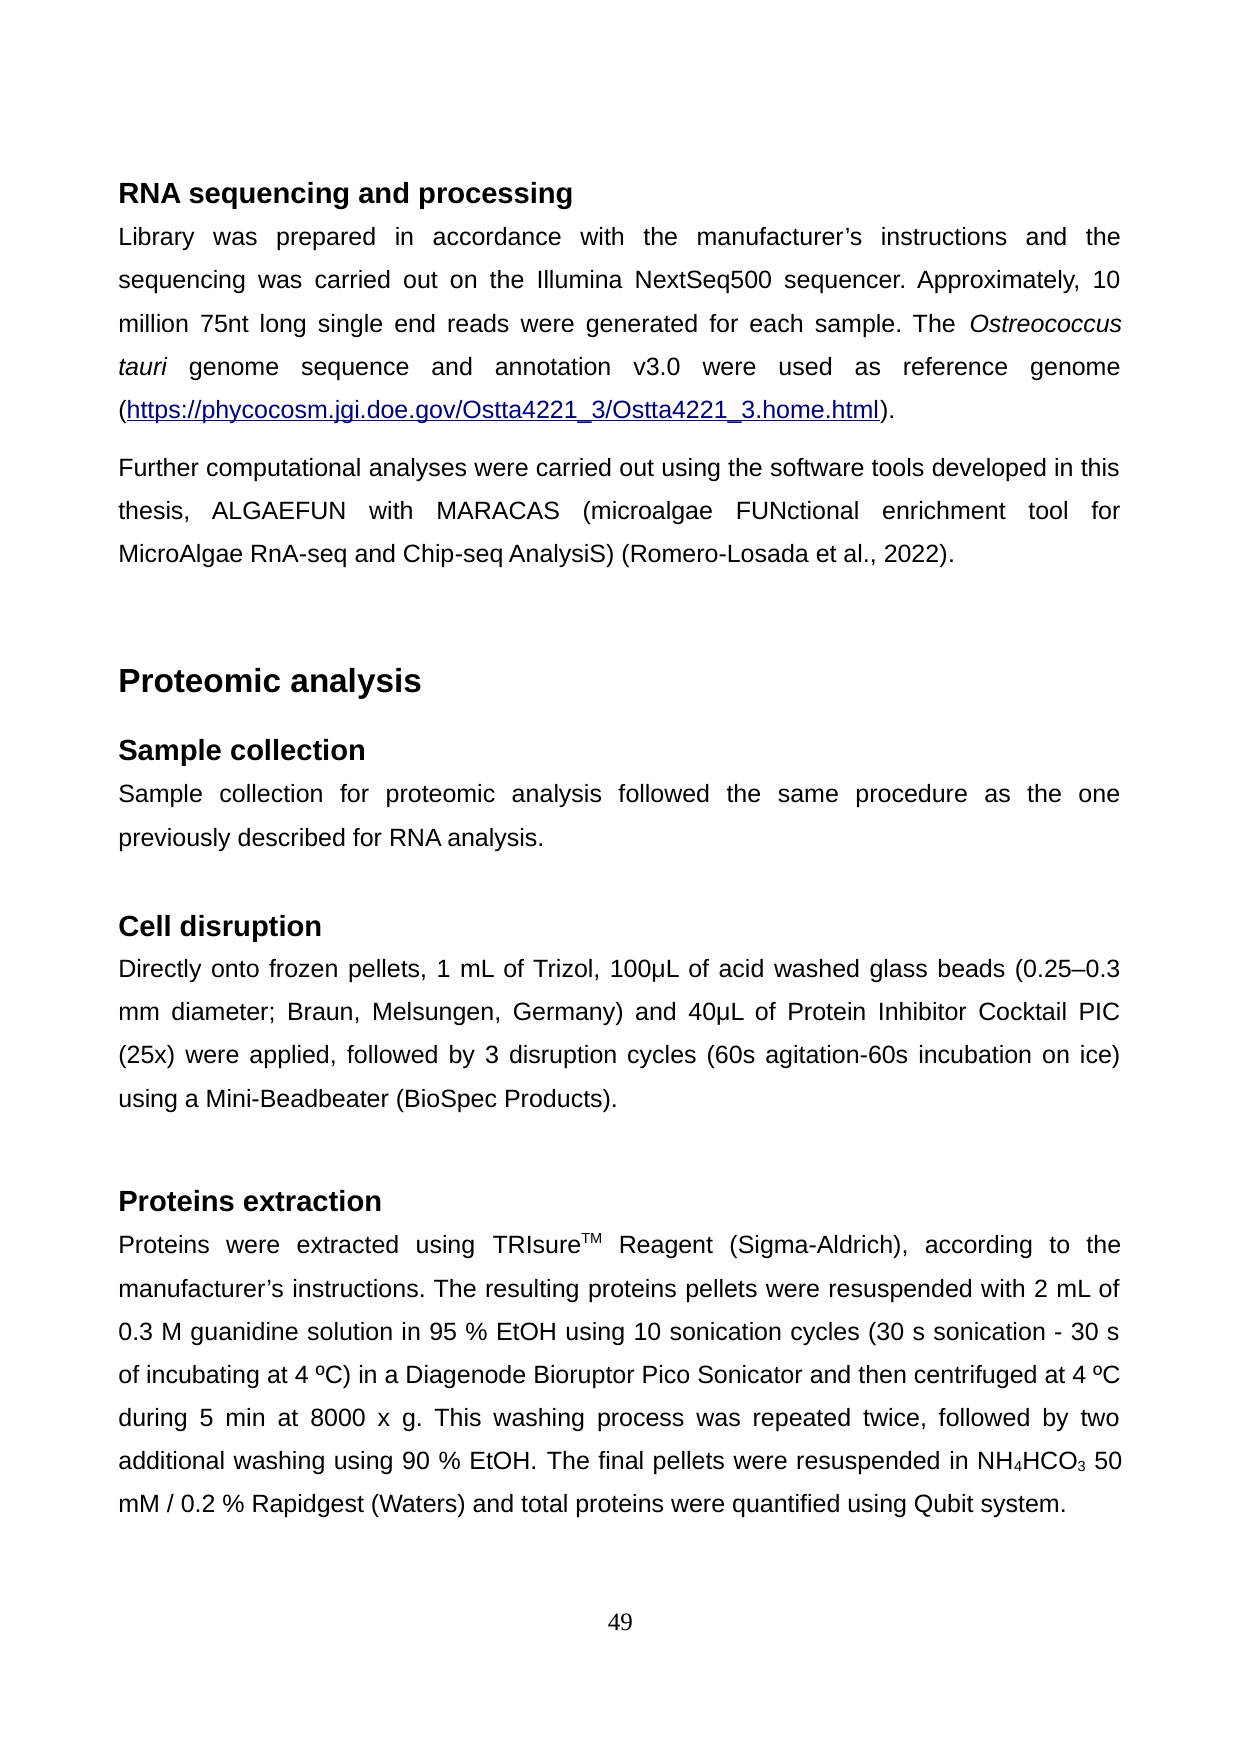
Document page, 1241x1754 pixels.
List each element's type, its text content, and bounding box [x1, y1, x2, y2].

list Proteins were extracted using TRIsureTM Reagent (Sigma-Aldrich), according to the manufacturer’s instructions. The resulting proteins pellets were resuspended with 2 mL of 0.3 M guanidine solution in 95 % EtOH using 10 sonication cycles (30 s sonication - 30 s of incubating at 4 ºC) in a Diagenode Bioruptor Pico Sonicator and then centrifuged at 4 ºC during 5 min at 8000 x g. This washing process was repeated twice, followed by two additional washing using 90 % EtOH. The final pellets were resuspended in NH4HCO3 50 mM / 0.2 % Rapidgest (Waters) and total proteins were quantified using Qubit system. [118, 1230, 1122, 1518]
subtitle Proteins extraction [118, 1184, 1122, 1218]
text Further computational analyses were carried out using the software tools developed in this thesis, ALGAEFUN with MARACAS (microalgae FUNctional enrichment tool for MicroAlgae RnA‑seq and Chip‑seq AnalysiS) (Romero-Losada et al., 2022)⁠. [118, 453, 1122, 568]
subtitle Proteomic analysis [118, 661, 1122, 700]
subtitle Sample collection [118, 733, 1122, 767]
text Sample collection for proteomic analysis followed the same procedure as the one previously described for RNA analysis. [118, 779, 1122, 851]
text Directly onto frozen pellets, 1 mL of Trizol, 100μL of acid washed glass beads (0.25–0.3 mm diameter; Braun, Melsungen, Germany) and 40μL of Protein Inhibitor Cocktail PIC (25x) were applied, followed by 3 disruption cycles (60s agitation-60s incubation on ice) using a Mini-Beadbeater (BioSpec Products). [118, 954, 1122, 1112]
subtitle Cell disruption [118, 909, 1122, 942]
subtitle RNA sequencing and processing [118, 176, 1122, 210]
text Library was prepared in accordance with the manufacturer’s instructions and the sequencing was carried out on the Illumina NextSeq500 sequencer. Approximately, 10 million 75nt long single end reads were generated for each sample. The Ostreococcus tauri genome sequence and annotation v3.0 were used as reference genome (https://phycocosm.jgi.doe.gov/Ostta4221_3/Ostta4221_3.home.html). [118, 222, 1122, 424]
